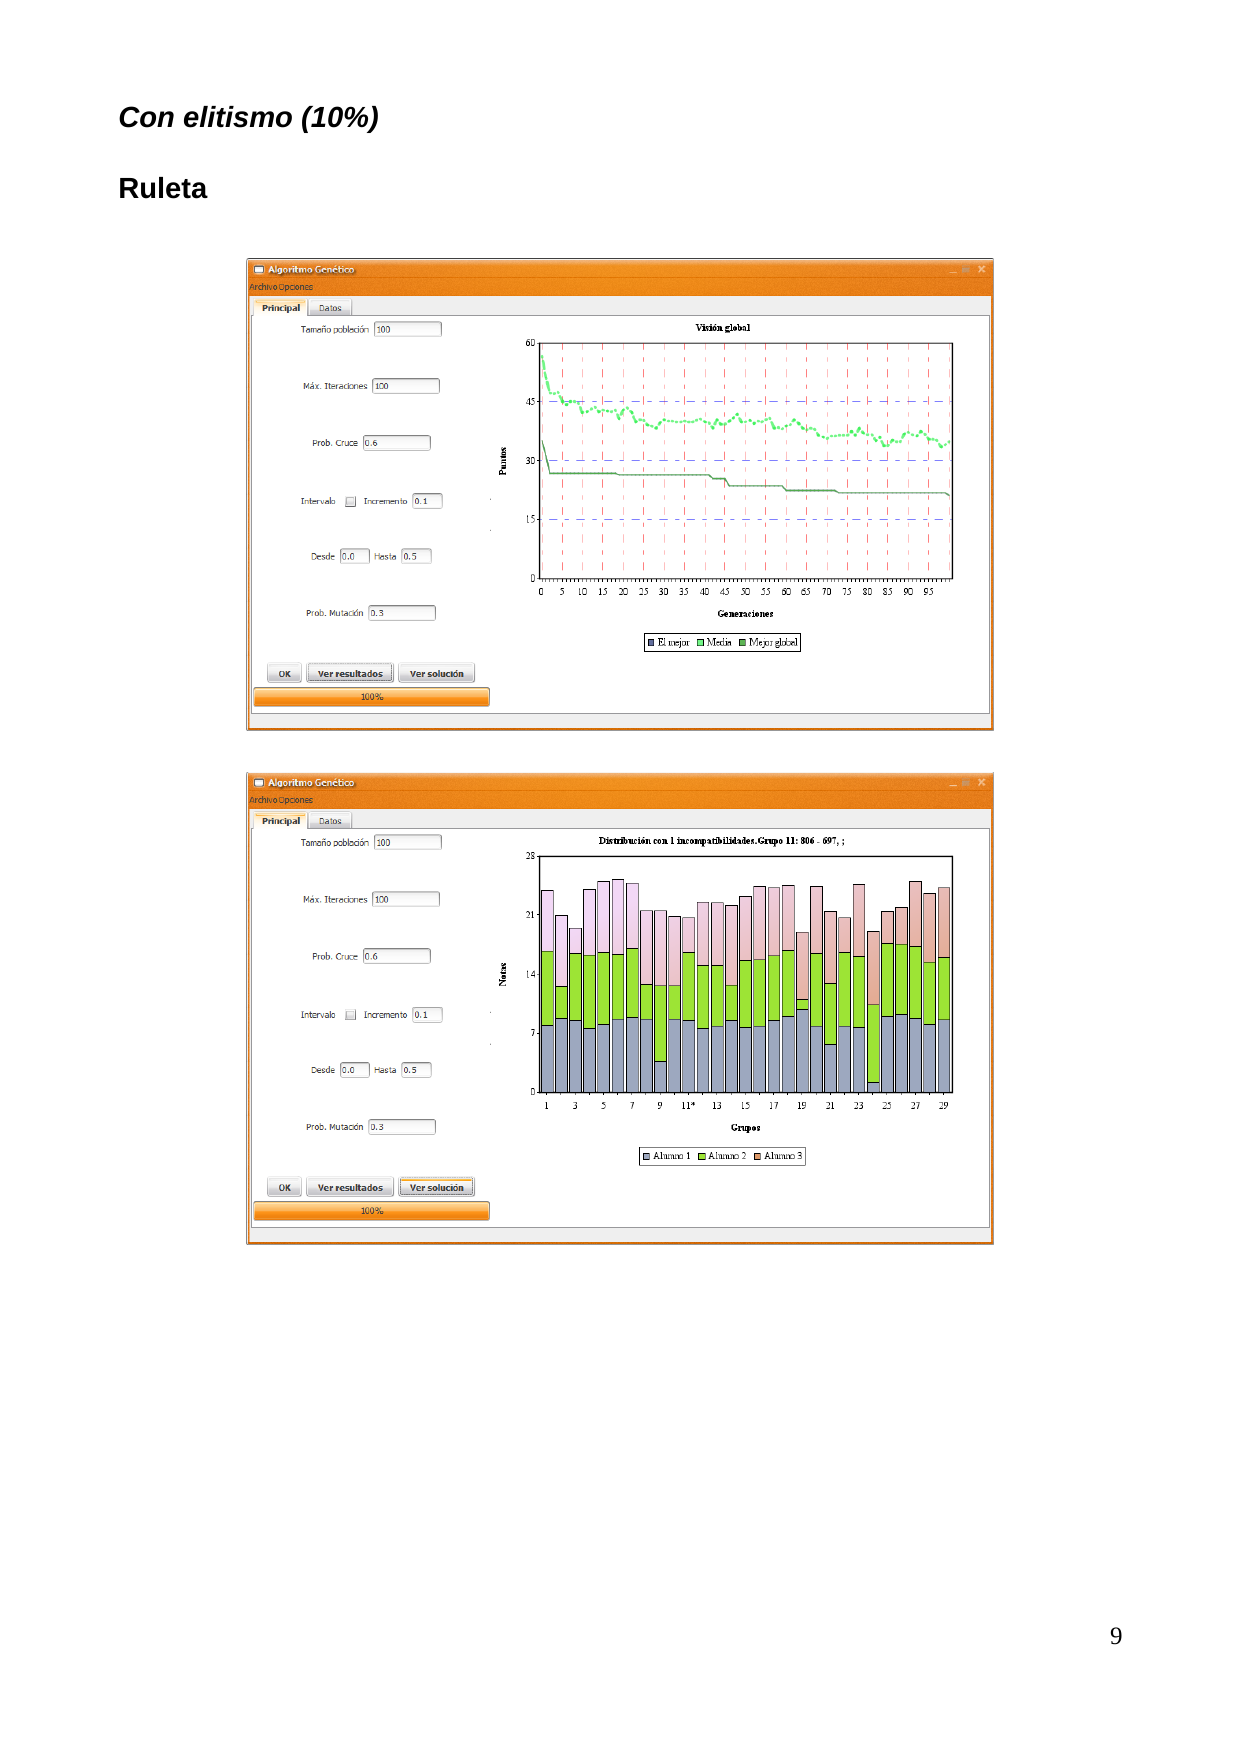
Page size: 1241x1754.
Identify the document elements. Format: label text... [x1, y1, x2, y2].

subtitle Con elitismo (10%) [118, 100, 1122, 133]
subtitle Ruleta [118, 171, 1122, 204]
